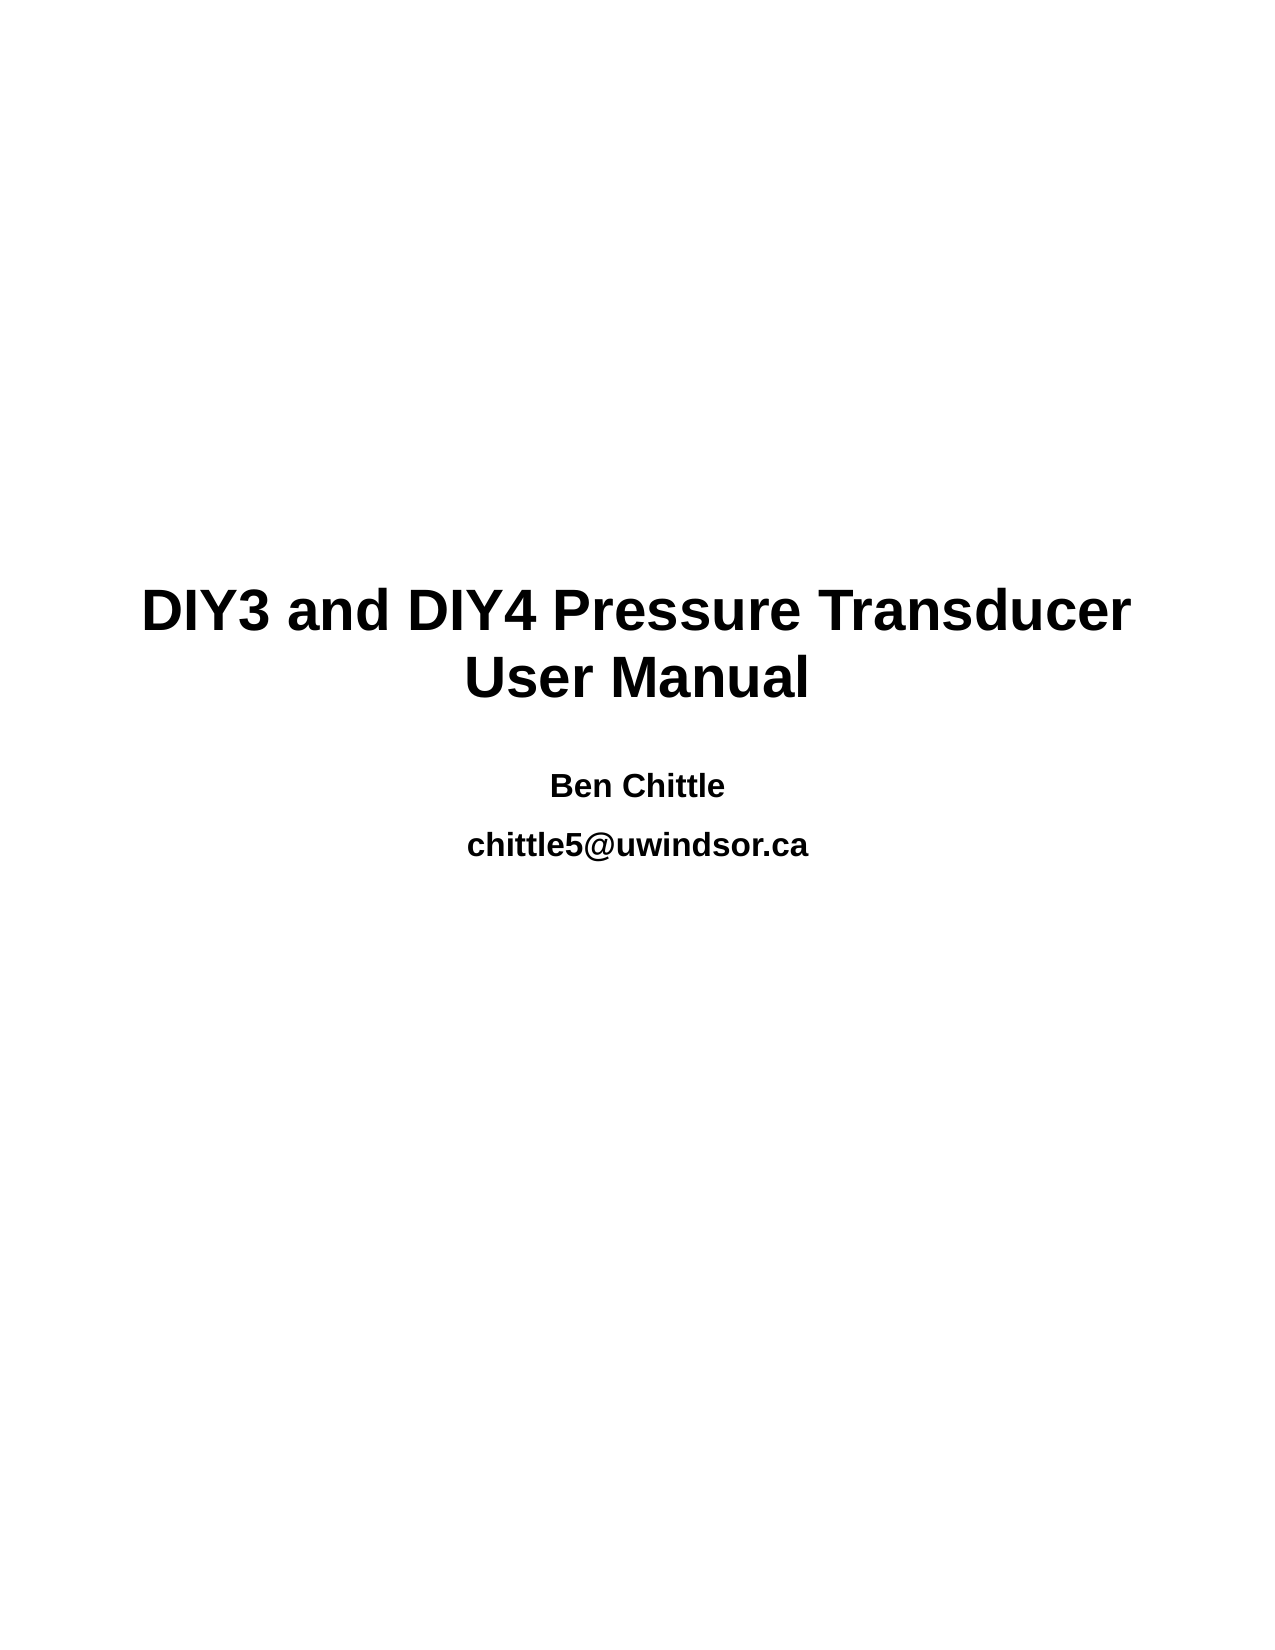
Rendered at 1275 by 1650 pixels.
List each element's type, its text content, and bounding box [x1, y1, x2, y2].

text Ben Chittle [118, 722, 1157, 805]
title DIY3 and DIY4 Pressure Transducer User Manual [118, 576, 1157, 710]
text chittle5@uwindsor.ca [118, 825, 1157, 864]
